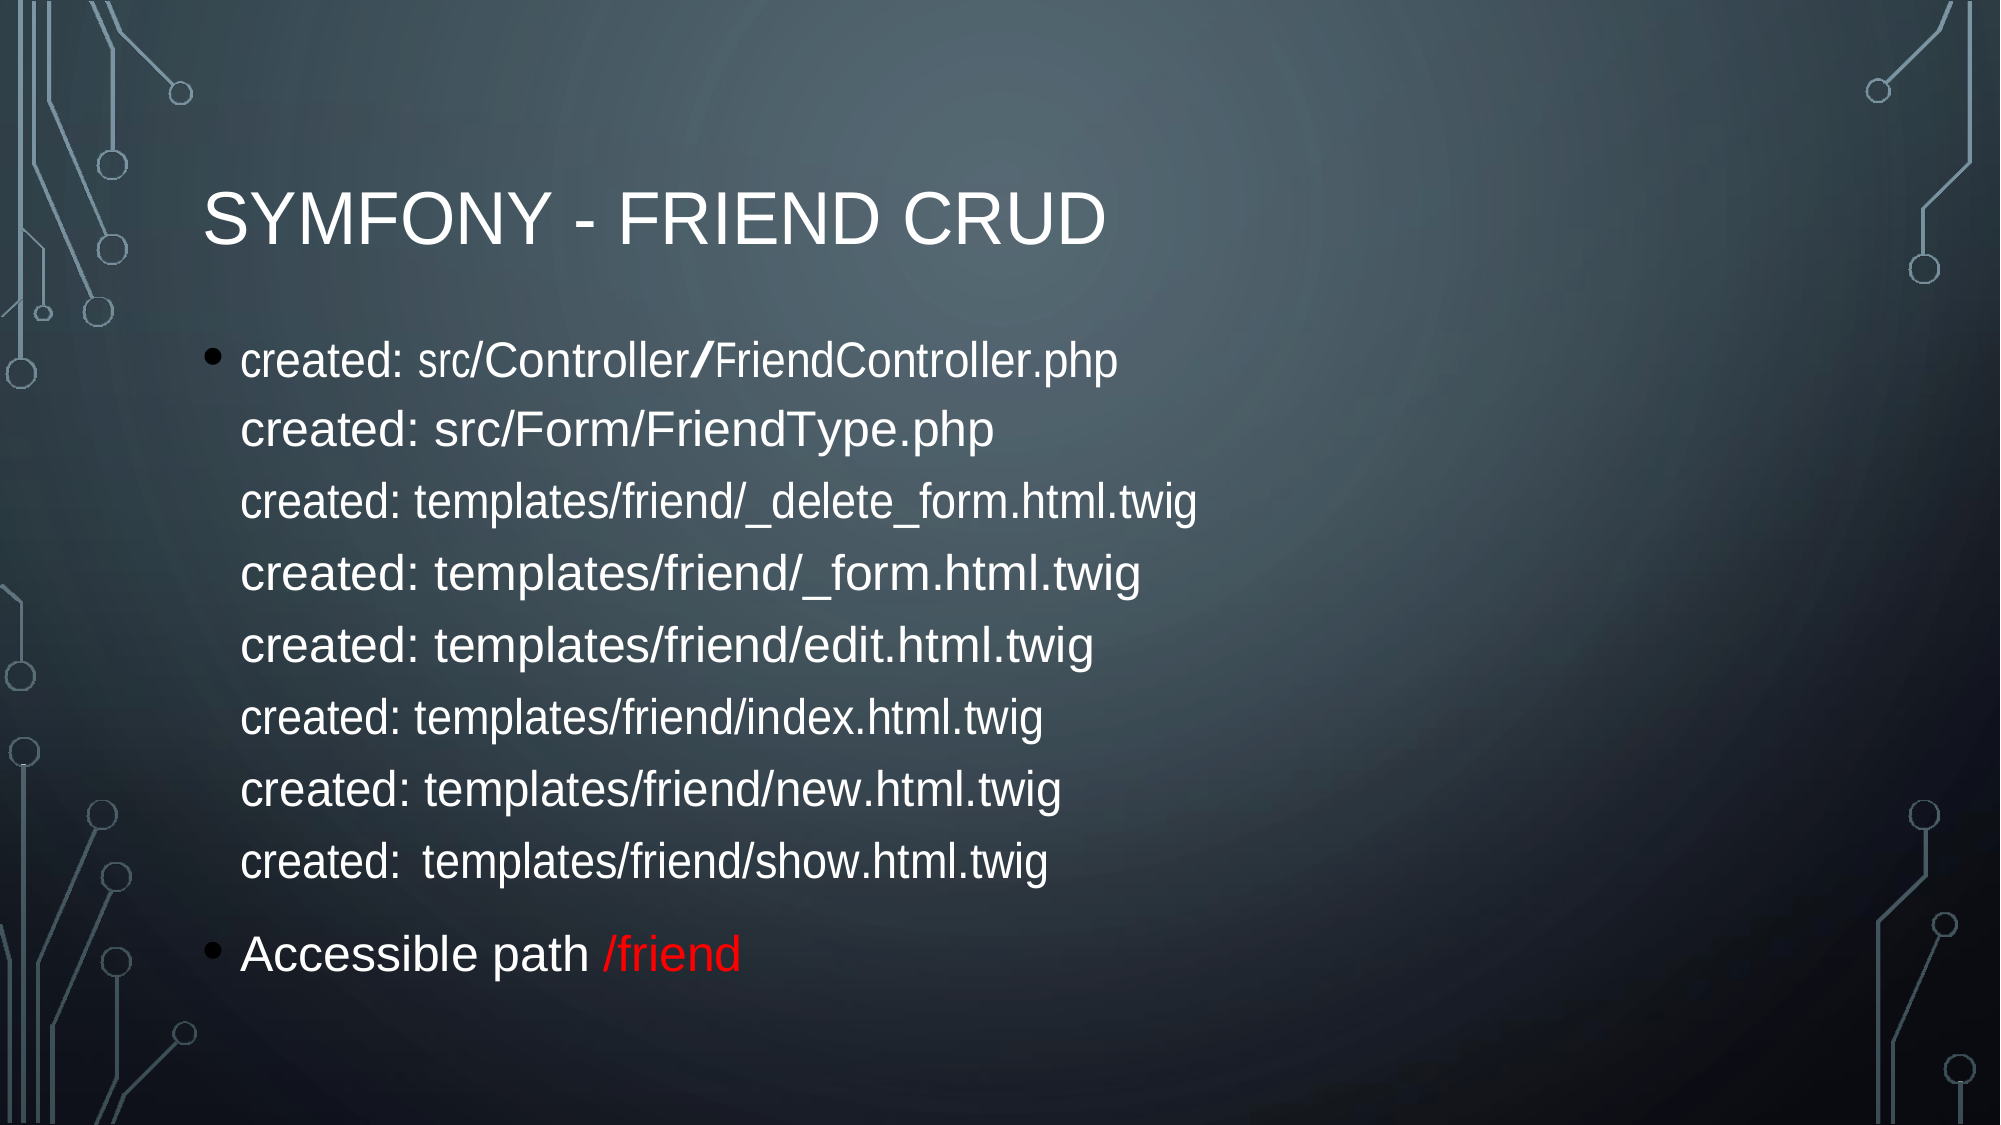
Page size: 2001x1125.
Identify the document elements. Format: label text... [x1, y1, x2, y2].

subtitle SYMFONY - FRIEND CRUD [202, 174, 1971, 260]
picture [0, 0, 2000, 1125]
text created: templates/friend/_delete_form.html.twig created: templates/friend/_form.html.twig created: templates/friend/edit.html.twig [240, 471, 1321, 672]
list created: src/Controller/FriendController.php created: src/Form/FriendType.php [202, 319, 1120, 457]
text created: templates/friend/index.html.twig created: templates/friend/new.html.twig created: templates/friend/show.html.twig [240, 687, 1149, 888]
list Accessible path /friend [202, 912, 1971, 984]
